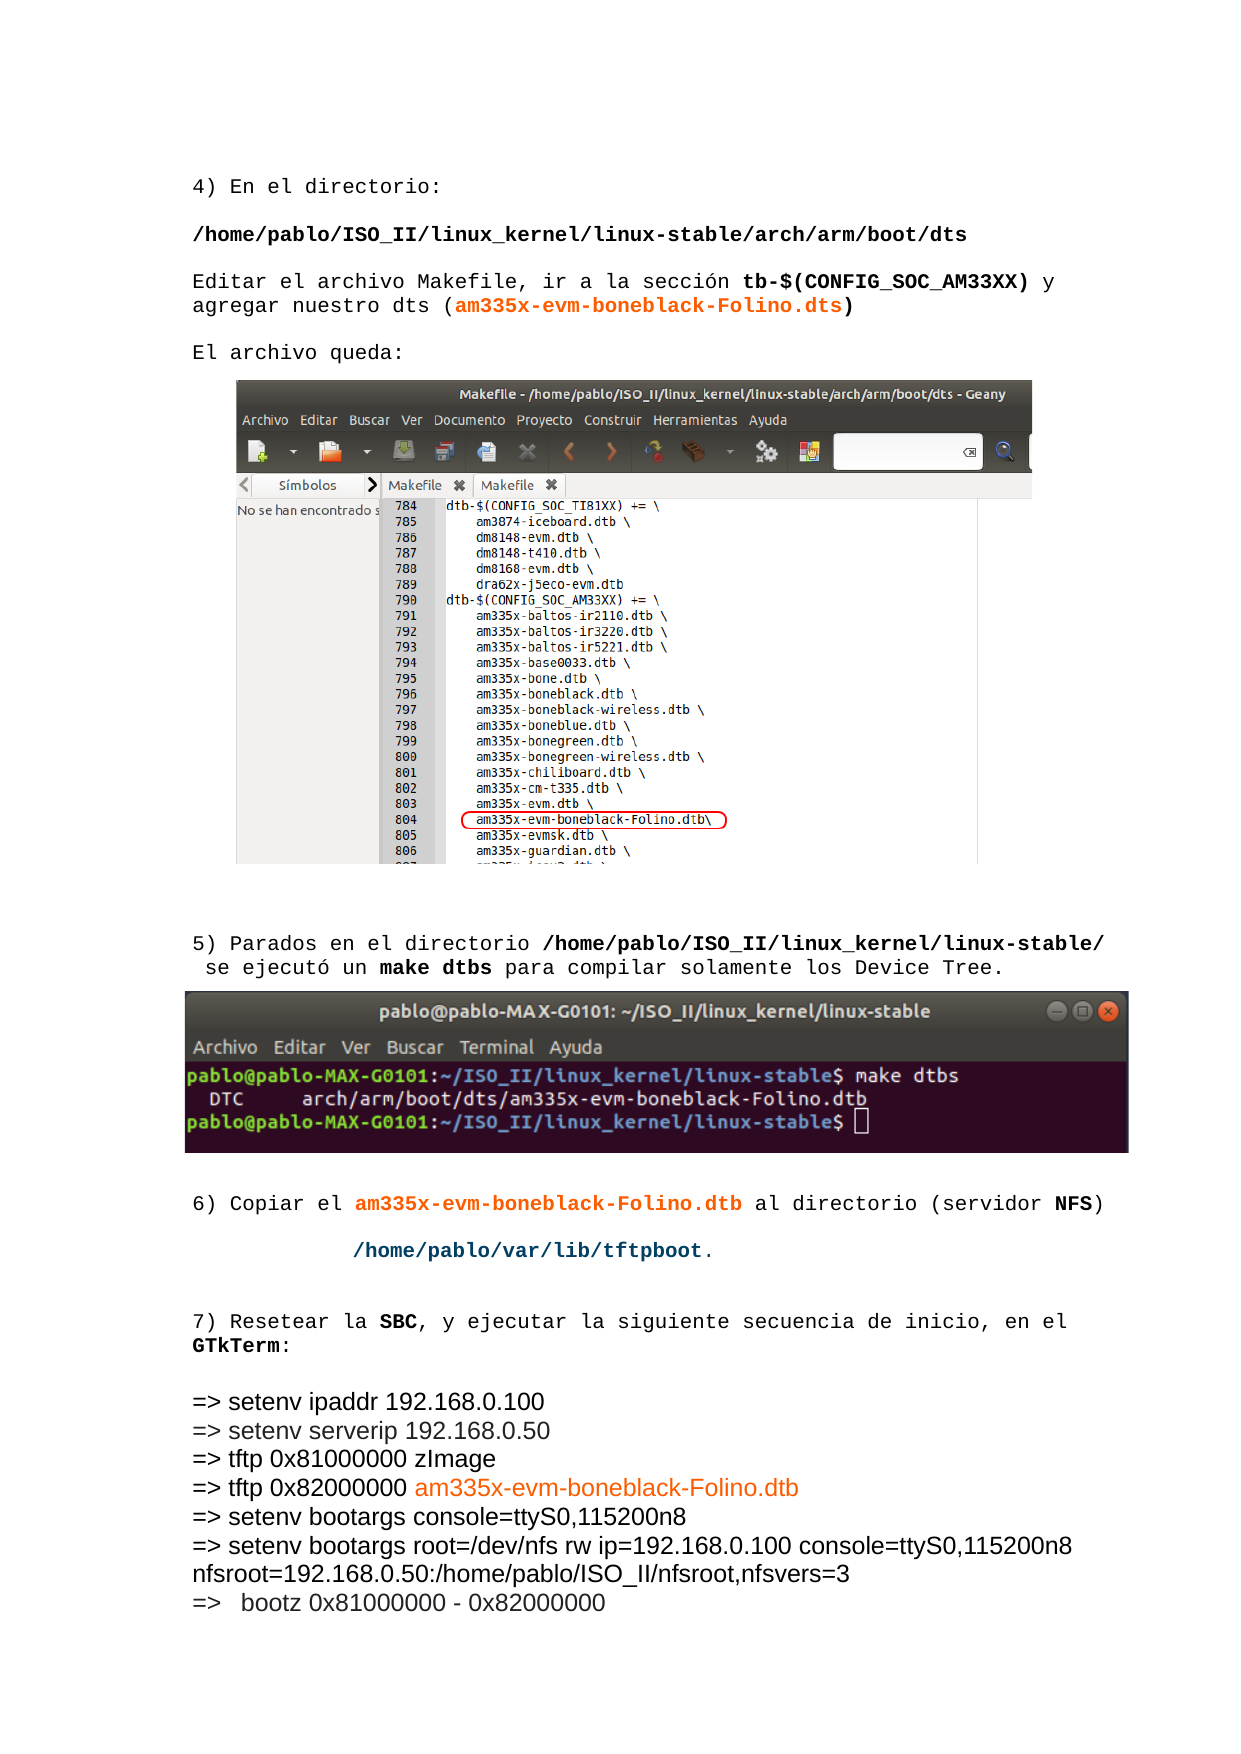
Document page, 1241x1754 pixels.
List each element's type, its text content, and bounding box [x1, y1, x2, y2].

text => setenv bootargs console=ttyS0,115200n8 [192, 1502, 1122, 1531]
text 5) Parados en el directorio /home/pablo/ISO_II/linux_kernel/linux-stable/ [118, 933, 1122, 957]
text 4) En el directorio: [118, 176, 1122, 200]
text 6) Copiar el am335x-evm-boneblack-Folino.dtb al directorio (servidor NFS) [118, 1193, 1122, 1217]
text => setenv ipaddr 192.168.0.100 [192, 1387, 1122, 1416]
text /home/pablo/var/lib/tftpboot. [118, 1240, 1122, 1264]
text Editar el archivo Makefile, ir a la sección tb-$(CONFIG_SOC_AM33XX) y agregar nuestro dts (am335x-evm-boneblack-Folino.dts) [118, 271, 1122, 318]
text 7) Resetear la SBC, y ejecutar la siguiente secuencia de inicio, en el GTkTerm: [118, 1311, 1122, 1359]
text => setenv bootargs root=/dev/nfs rw ip=192.168.0.100 console=ttyS0,115200n8 nfsroot=192.168.0.50:/home/pablo/ISO_II/nfsroot,nfsvers=3 [192, 1531, 1122, 1588]
text => setenv serverip 192.168.0.50 [192, 1416, 1122, 1444]
picture [236, 380, 1033, 864]
text => bootz 0x81000000 - 0x82000000 [118, 1588, 1122, 1617]
text => tftp 0x82000000 am335x-evm-boneblack-Folino.dtb [192, 1473, 1122, 1502]
text El archivo queda: [118, 342, 1122, 366]
text /home/pablo/ISO_II/linux_kernel/linux-stable/arch/arm/boot/dts [118, 224, 1122, 247]
text se ejecutó un make dtbs para compilar solamente los Device Tree. [118, 957, 1122, 980]
text => tftp 0x81000000 zImage [192, 1444, 1122, 1473]
picture [184, 991, 1129, 1153]
